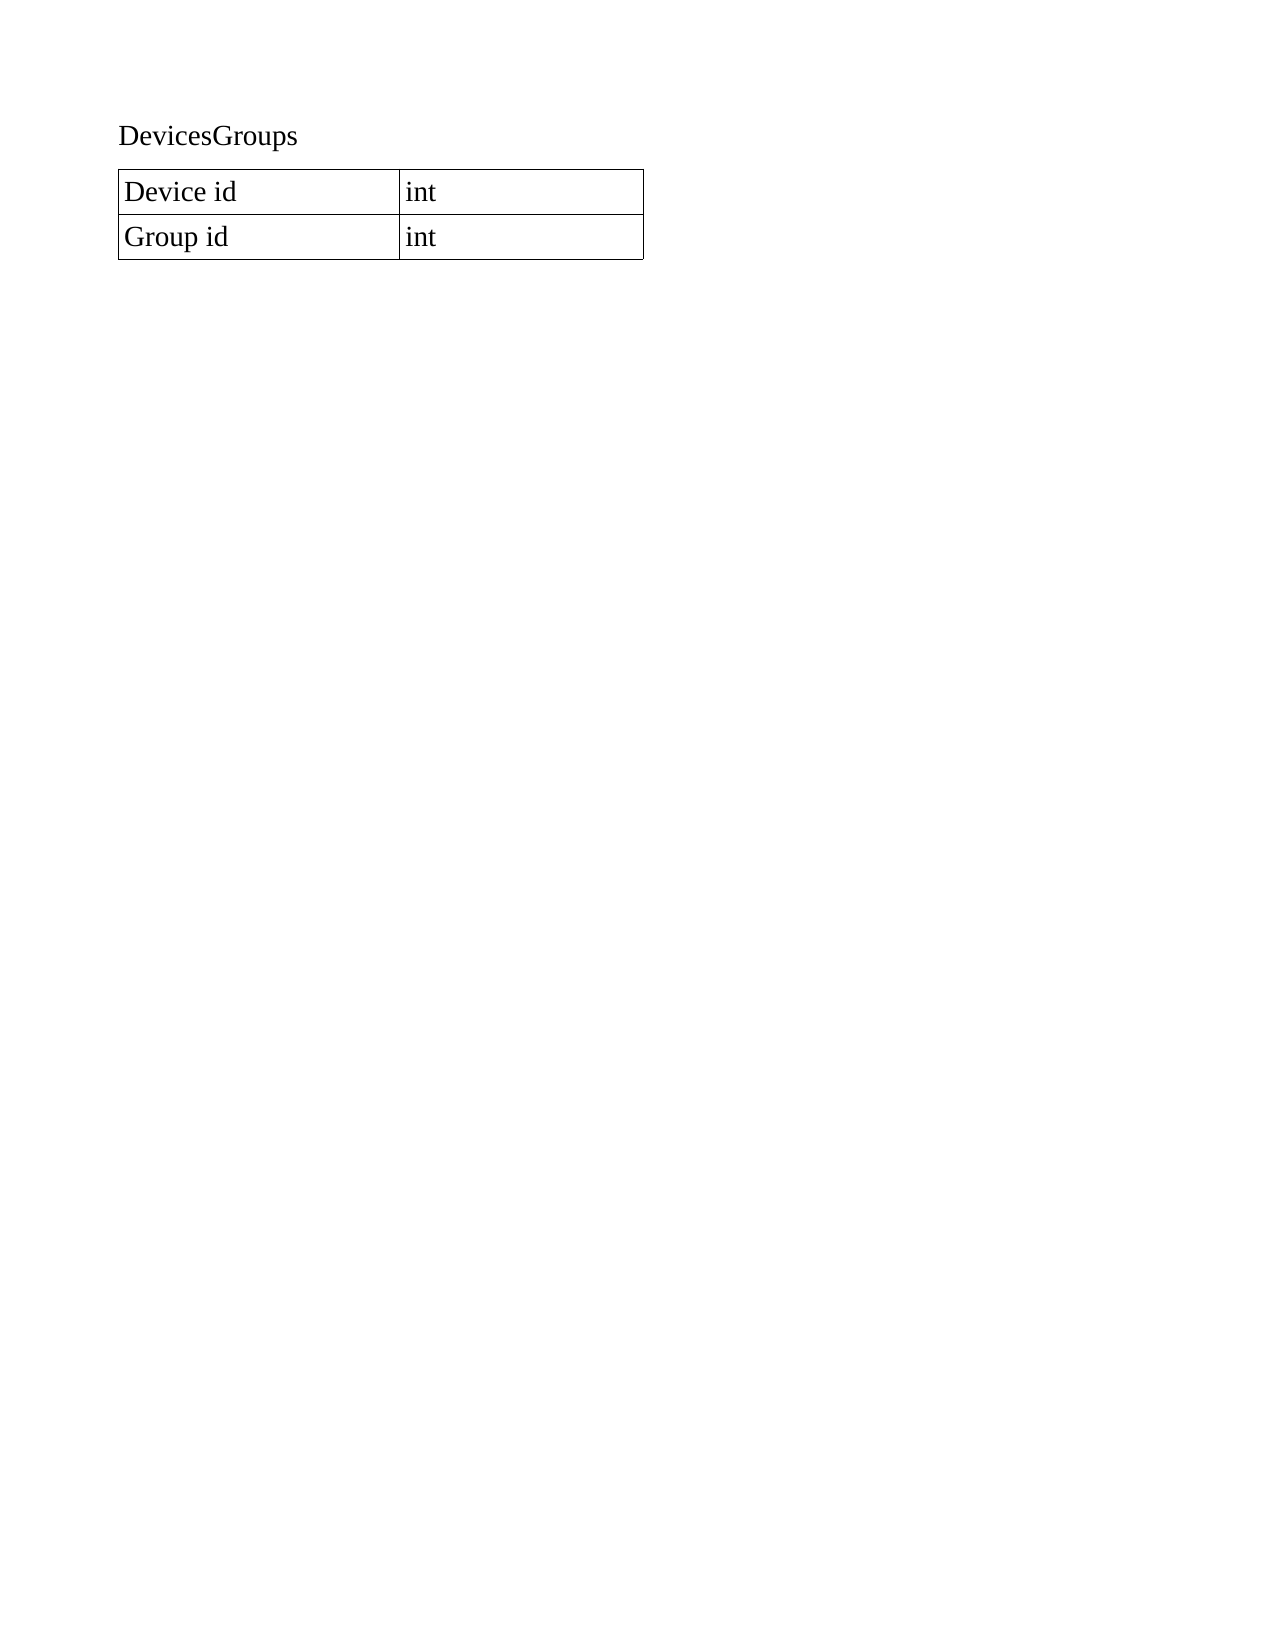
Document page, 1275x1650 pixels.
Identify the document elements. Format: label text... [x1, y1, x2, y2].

table_cell Group id [119, 215, 399, 259]
text DevicesGroups [118, 118, 1157, 152]
table_cell int [400, 215, 643, 259]
table_header Device id [119, 170, 399, 213]
table_header int [400, 170, 643, 213]
